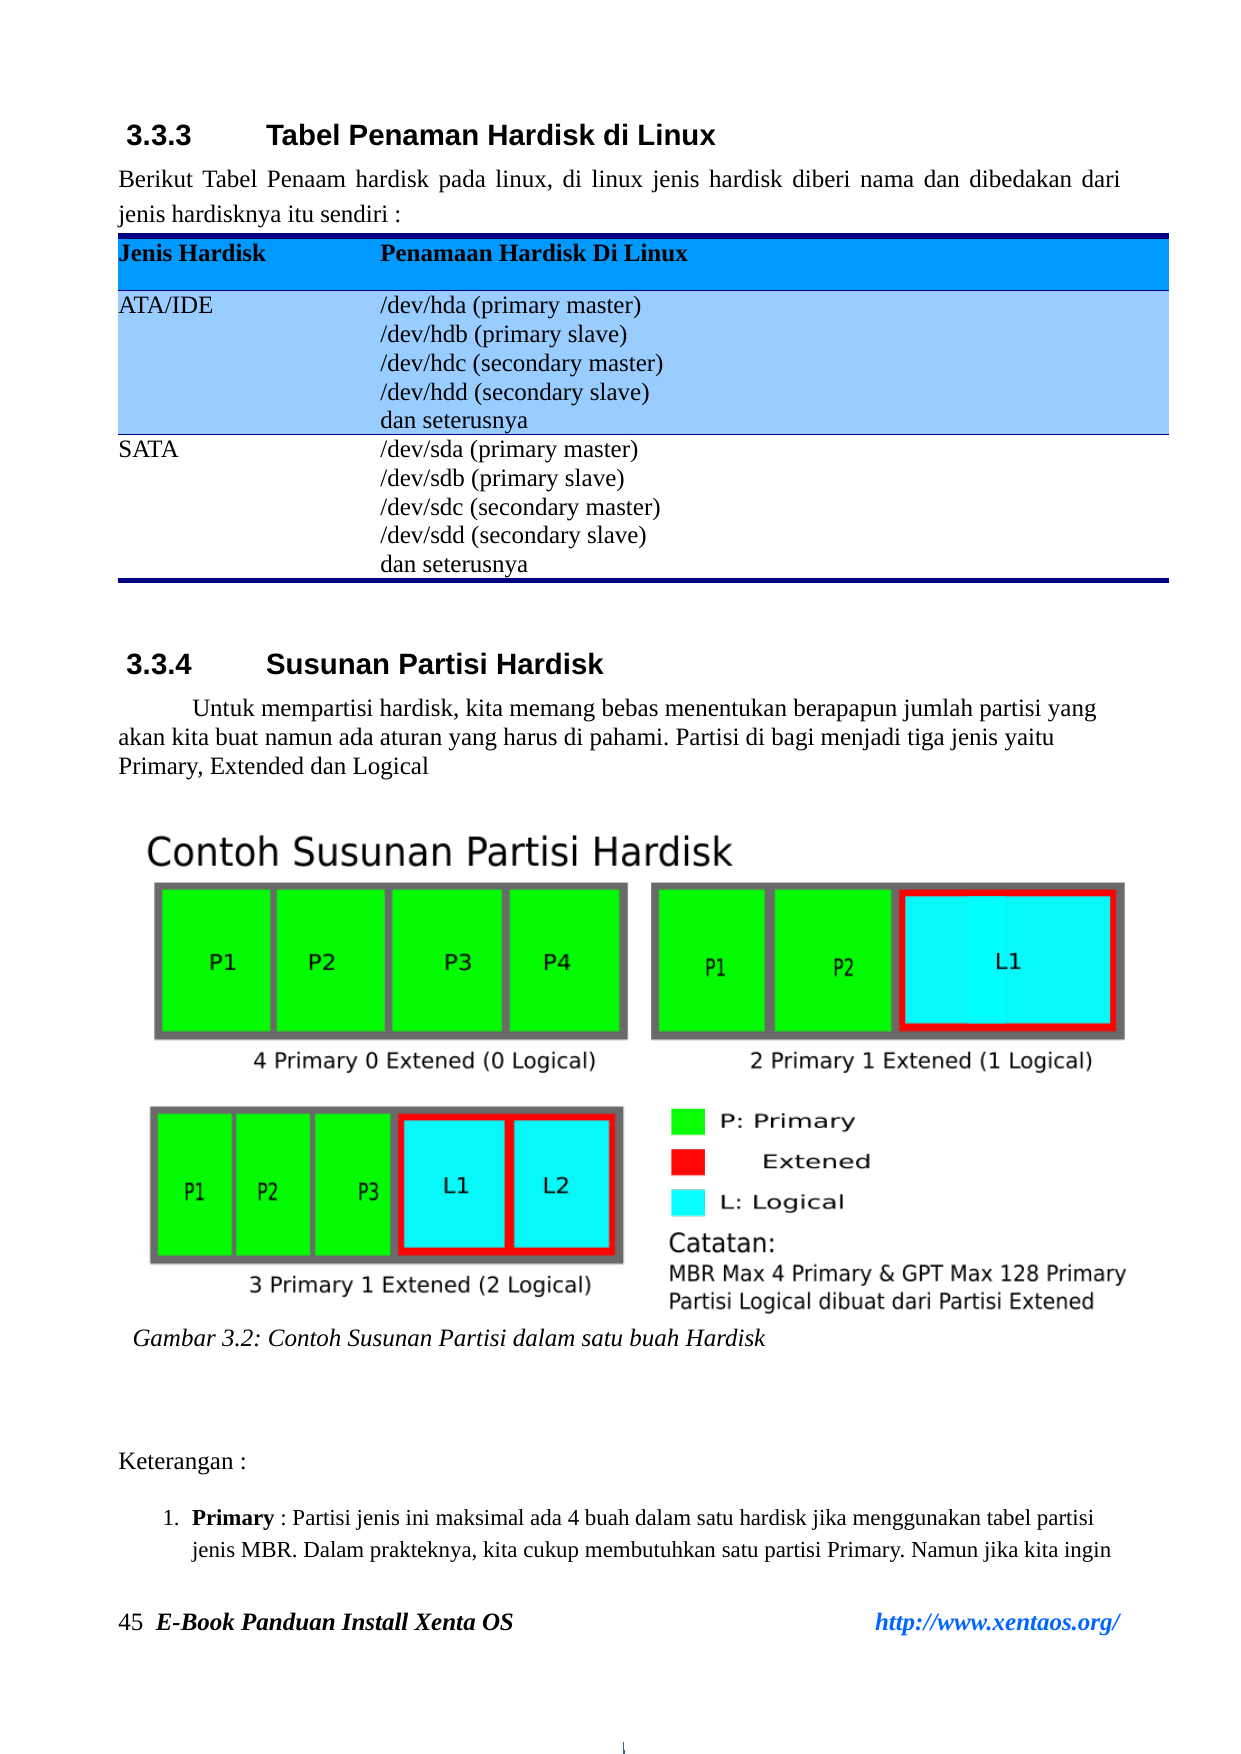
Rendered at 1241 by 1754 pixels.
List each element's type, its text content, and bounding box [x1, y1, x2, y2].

text Berikut Tabel Penaam hardisk pada linux, di linux jenis hardisk diberi nama dan dibedakan dari jenis hardisknya itu sendiri : [118, 164, 1122, 228]
table_cell /dev/sda (primary master) /dev/sdb (primary slave) /dev/sdc (secondary master) /dev/sdd (secondary slave) dan seterusnya [380, 435, 1169, 578]
text Gambar 3.2: Contoh Susunan Partisi dalam satu buah Hardisk [132, 821, 1164, 1352]
text Keterangan : [118, 1446, 1122, 1475]
subtitle Susunan Partisi Hardisk [118, 647, 1122, 681]
table_cell /dev/hda (primary master) /dev/hdb (primary slave) /dev/hdc (secondary master) /dev/hdd (secondary slave) dan seterusnya [380, 291, 1169, 434]
table_cell ATA/IDE [118, 291, 380, 434]
table_header Jenis Hardisk [118, 239, 380, 290]
table_header Penamaan Hardisk Di Linux [380, 239, 1169, 290]
text Untuk mempartisi hardisk, kita memang bebas menentukan berapapun jumlah partisi yang akan kita buat namun ada aturan yang harus di pahami. Partisi di bagi menjadi tiga jenis yaitu Primary, Extended dan Logical [118, 693, 1122, 779]
table_cell SATA [118, 435, 380, 578]
list Primary : Partisi jenis ini maksimal ada 4 buah dalam satu hardisk jika menggunakan tabel partisi jenis MBR. Dalam prakteknya, kita cukup membutuhkan satu partisi Primary. Namun jika kita ingin [162, 1504, 1122, 1562]
picture [132, 821, 1137, 1324]
subtitle Tabel Penaman Hardisk di Linux [118, 118, 1122, 152]
